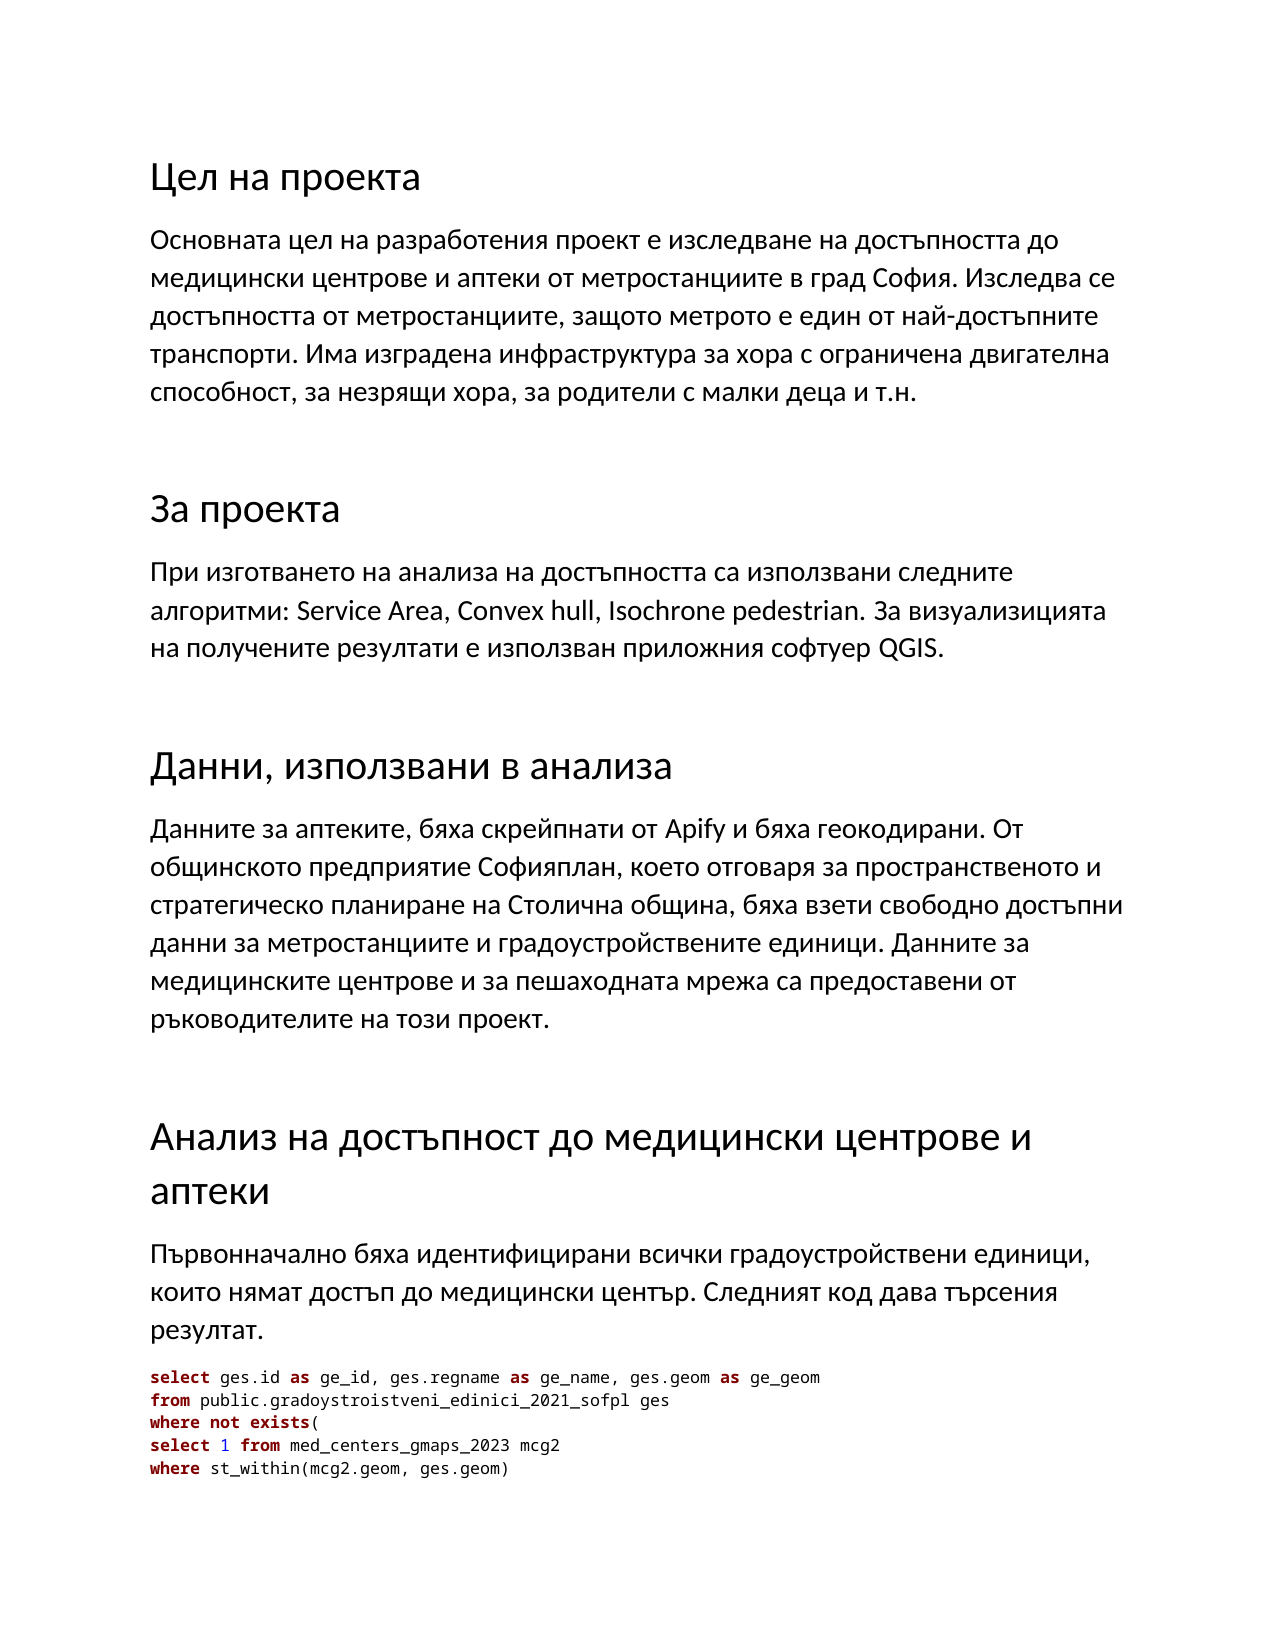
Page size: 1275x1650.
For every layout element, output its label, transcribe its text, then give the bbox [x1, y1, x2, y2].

text Основната цел на разработения проект е изследване на достъпността до медицински центрове и аптеки от метростанциите в град София. Изследва се достъпността от метростанциите, защото метрото е един от най-достъпните транспорти. Има изградена инфраструктура за хора с ограничена двигателна способност, за незрящи хора, за родители с малки деца и т.н. [150, 221, 1125, 409]
text select 1 from med_centers_gmaps_2023 mcg2 [150, 1434, 1125, 1456]
text Анализ на достъпност до медицински центрове и аптеки [150, 1109, 1125, 1215]
text Данни, използвани в анализа [150, 739, 1125, 790]
text select ges.id as ge_id, ges.regname as ge_name, ges.geom as ge_geom [150, 1366, 1125, 1388]
text Цел на проекта [150, 150, 1125, 201]
text За проекта [150, 482, 1125, 533]
text where st_within(mcg2.geom, ges.geom) [150, 1456, 1125, 1479]
text where not exists( [150, 1411, 1125, 1434]
text from public.gradoystroistveni_edinici_2021_sofpl ges [150, 1388, 1125, 1411]
text Данните за аптеките, бяха скрейпнати от Apify и бяха геокодирани. От общинското предприятие Софияплан, което отговаря за пространственото и стратегическо планиране на Столична община, бяха взети свободно достъпни данни за метростанциите и градоустройствените единици. Данните за медицинските центрове и за пешаходната мрежа са предоставени от ръководителите на този проект. [150, 810, 1125, 1036]
text Първонначално бяха идентифицирани всички градоустройствени единици, които нямат достъп до медицински център. Следният код дава търсения резултат. [150, 1235, 1125, 1347]
text При изготването на анализа на достъпността са използвани следните алгоритми: Service Area, Convex hull, Isochrone pedestrian. За визуализицията на получените резултати е използван приложния софтуер QGIS. [150, 553, 1125, 665]
